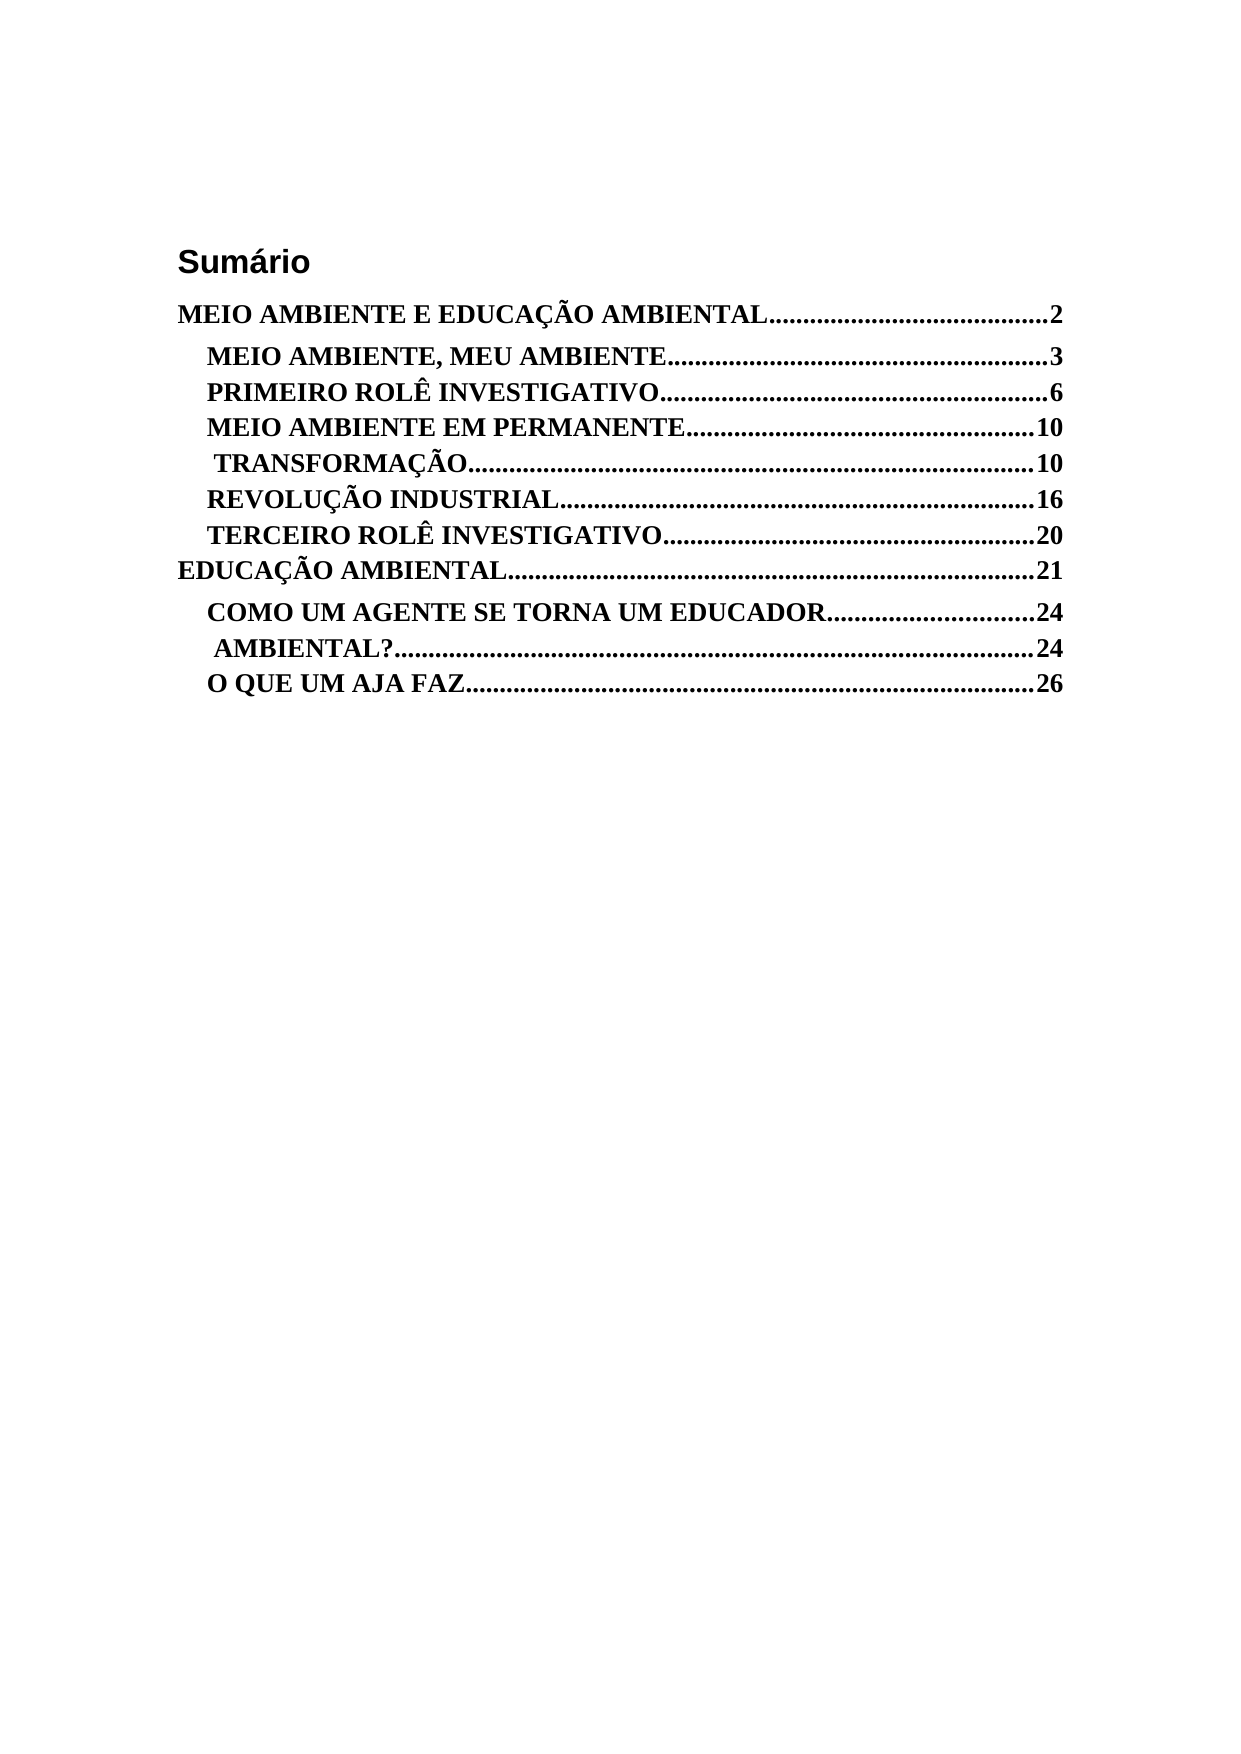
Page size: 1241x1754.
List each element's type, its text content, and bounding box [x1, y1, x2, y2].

text MEIO AMBIENTE EM PERMANENTE 10 [207, 412, 1063, 443]
text REVOLUÇÃO INDUSTRIAL 16 [207, 483, 1063, 514]
text TERCEIRO ROLÊ INVESTIGATIVO 20 [207, 519, 1063, 550]
text COMO UM AGENTE SE TORNA UM EDUCADOR 24 [207, 596, 1063, 627]
text TRANSFORMAÇÃO 10 [207, 447, 1063, 478]
text O QUE UM AJA FAZ 26 [207, 668, 1063, 699]
text EDUCAÇÃO AMBIENTAL 21 [177, 554, 1063, 586]
subtitle Sumário [177, 242, 1063, 280]
text MEIO AMBIENTE, MEU AMBIENTE 3 [207, 340, 1063, 371]
text PRIMEIRO ROLÊ INVESTIGATIVO 6 [207, 376, 1063, 407]
text AMBIENTAL? 24 [207, 632, 1063, 663]
text MEIO AMBIENTE E EDUCAÇÃO AMBIENTAL 2 [177, 298, 1063, 329]
